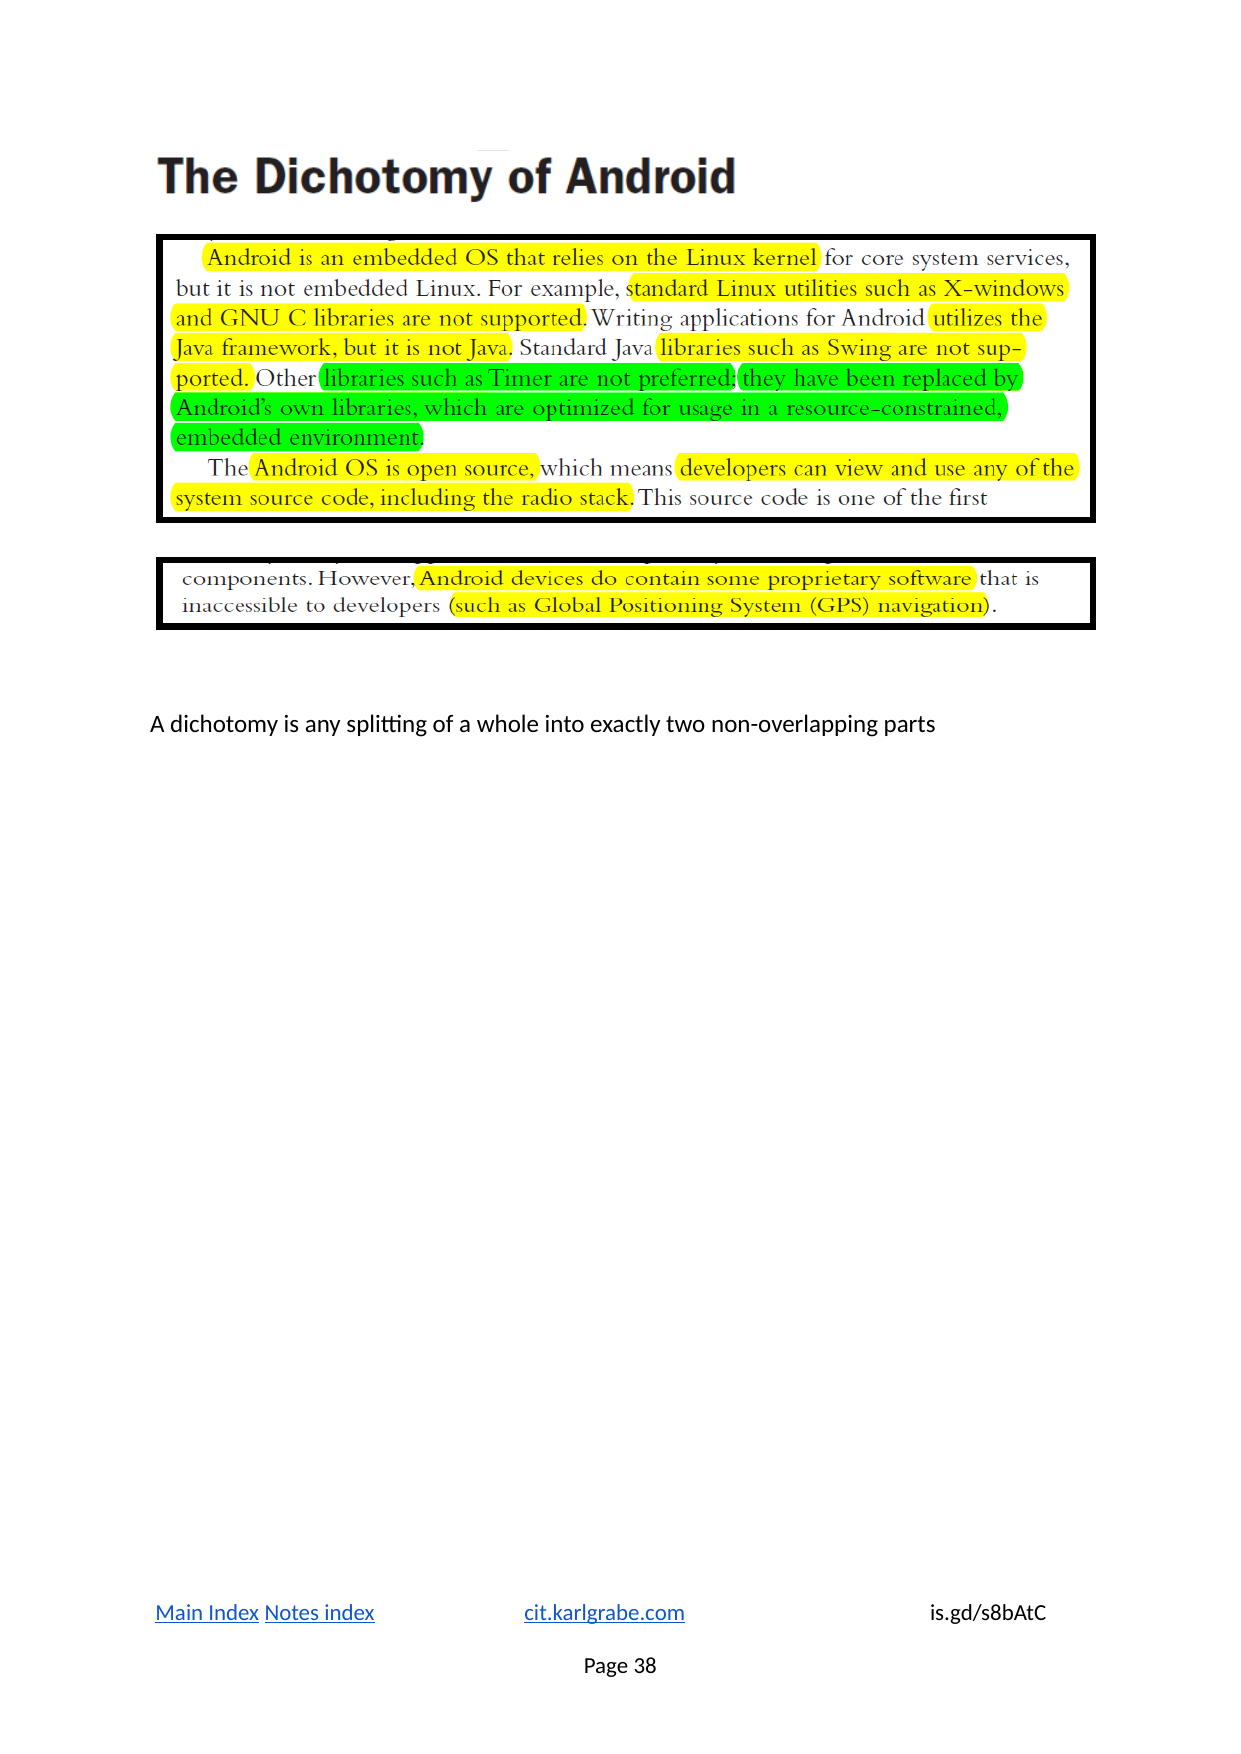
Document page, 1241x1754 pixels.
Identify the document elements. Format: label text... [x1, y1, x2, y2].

picture [163, 563, 1090, 623]
text A dichotomy is any splitting of a whole into exactly two non-overlapping parts [150, 708, 1090, 739]
picture [163, 240, 1090, 517]
picture [150, 150, 748, 207]
